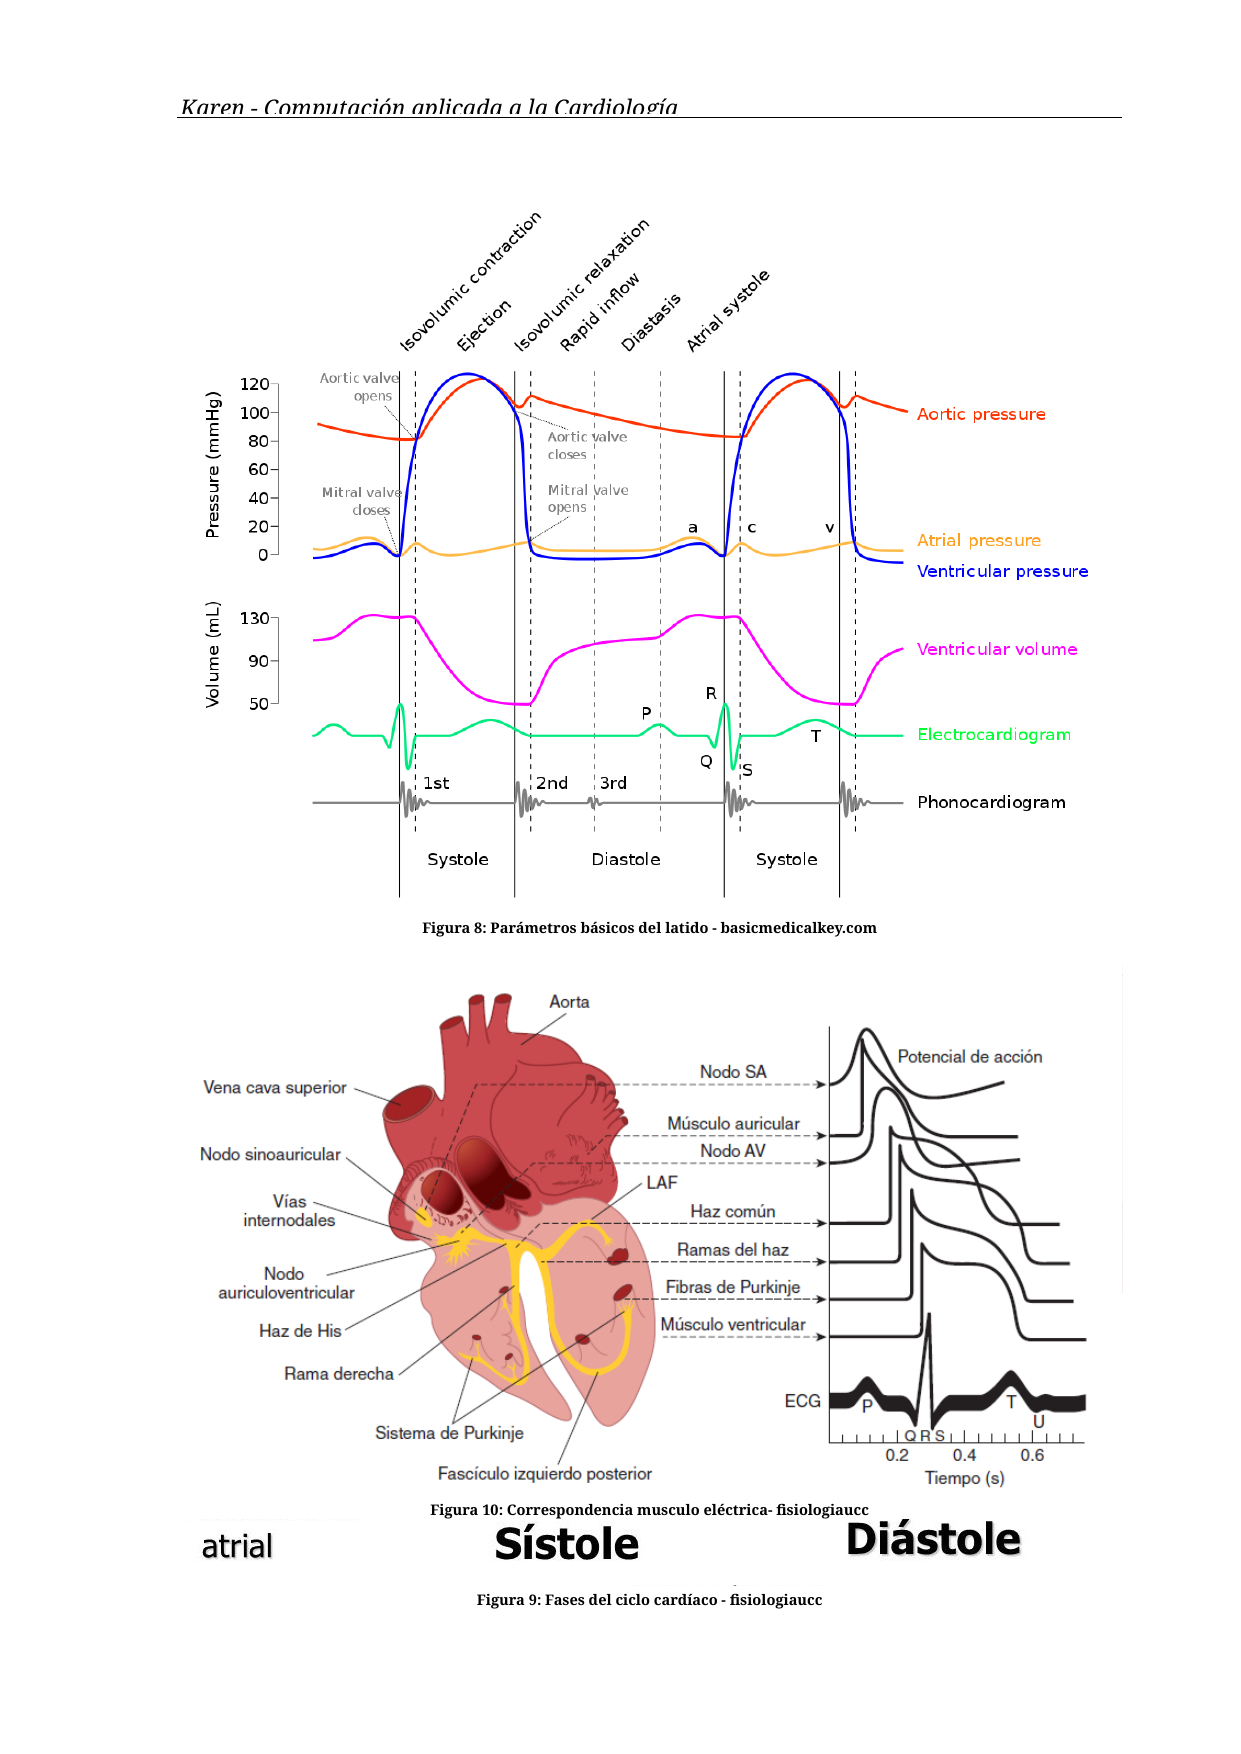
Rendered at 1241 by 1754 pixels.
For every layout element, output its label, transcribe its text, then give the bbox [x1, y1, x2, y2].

text Figura 8: Parámetros básicos del latido - basicmedicalkey.com [177, 914, 1122, 937]
picture [177, 957, 1123, 1586]
text Figura 10: Correspondencia musculo eléctrica- fisiologiaucc [177, 1495, 1122, 1519]
picture [177, 189, 1123, 914]
text Figura 9: Fases del ciclo cardíaco - fisiologiaucc [177, 1586, 1122, 1610]
